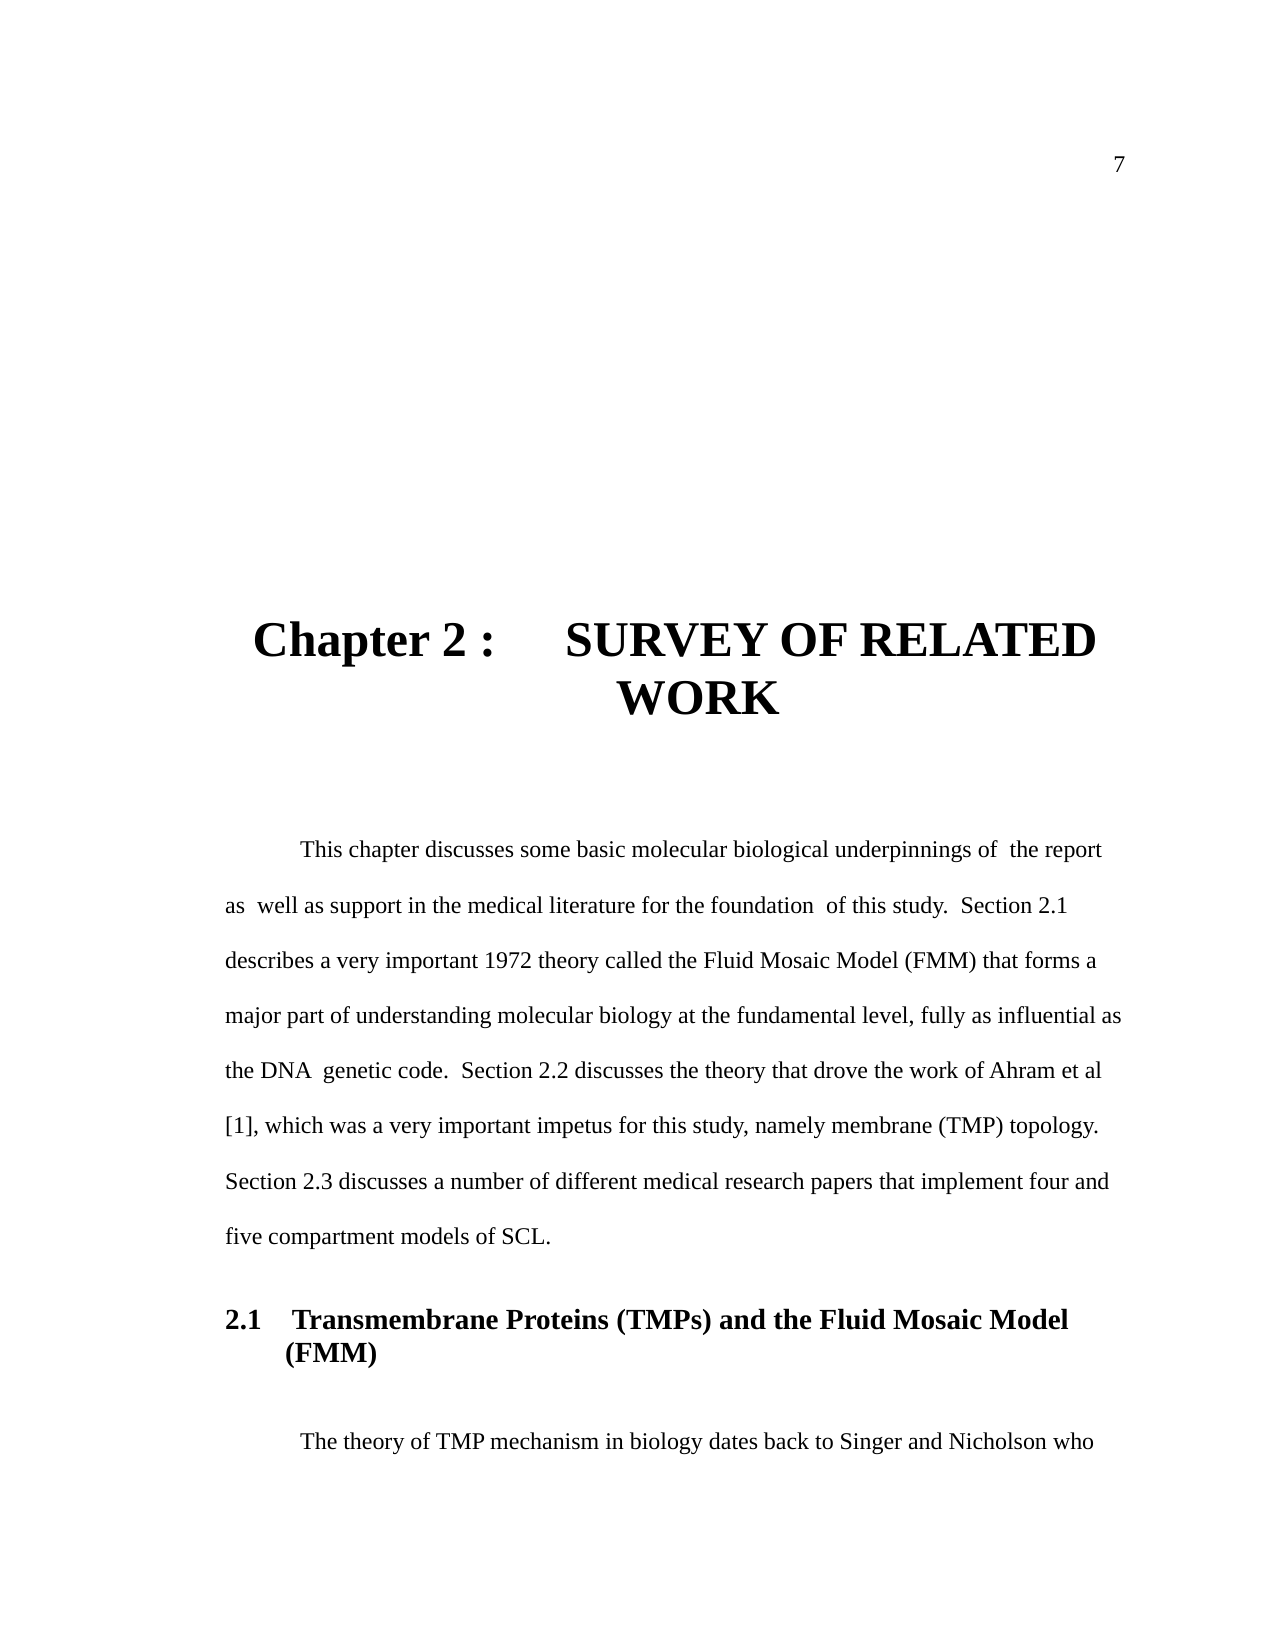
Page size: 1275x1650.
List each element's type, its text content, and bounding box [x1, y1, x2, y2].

subtitle Transmembrane Proteins (TMPs) and the Fluid Mosaic Model (FMM) [225, 1302, 1125, 1369]
text This chapter discusses some basic molecular biological underpinnings of the report as well as support in the medical literature for the foundation of this study. Section 2.1 describes a very important 1972 theory called the Fluid Mosaic Model (FMM) that forms a major part of understanding molecular biology at the fundamental level, fully as influential as the DNA genetic code. Section 2.2 discusses the theory that drove the work of Ahram et al [1], which was a very important impetus for this study, namely membrane (TMP) topology. Section 2.3 discusses a number of different medical research papers that implement four and five compartment models of SCL. [225, 835, 1125, 1249]
text The theory of TMP mechanism in biology dates back to Singer and Nicholson who [225, 1427, 1125, 1454]
subtitle SURVEY OF RELATED WORK [225, 610, 1125, 725]
